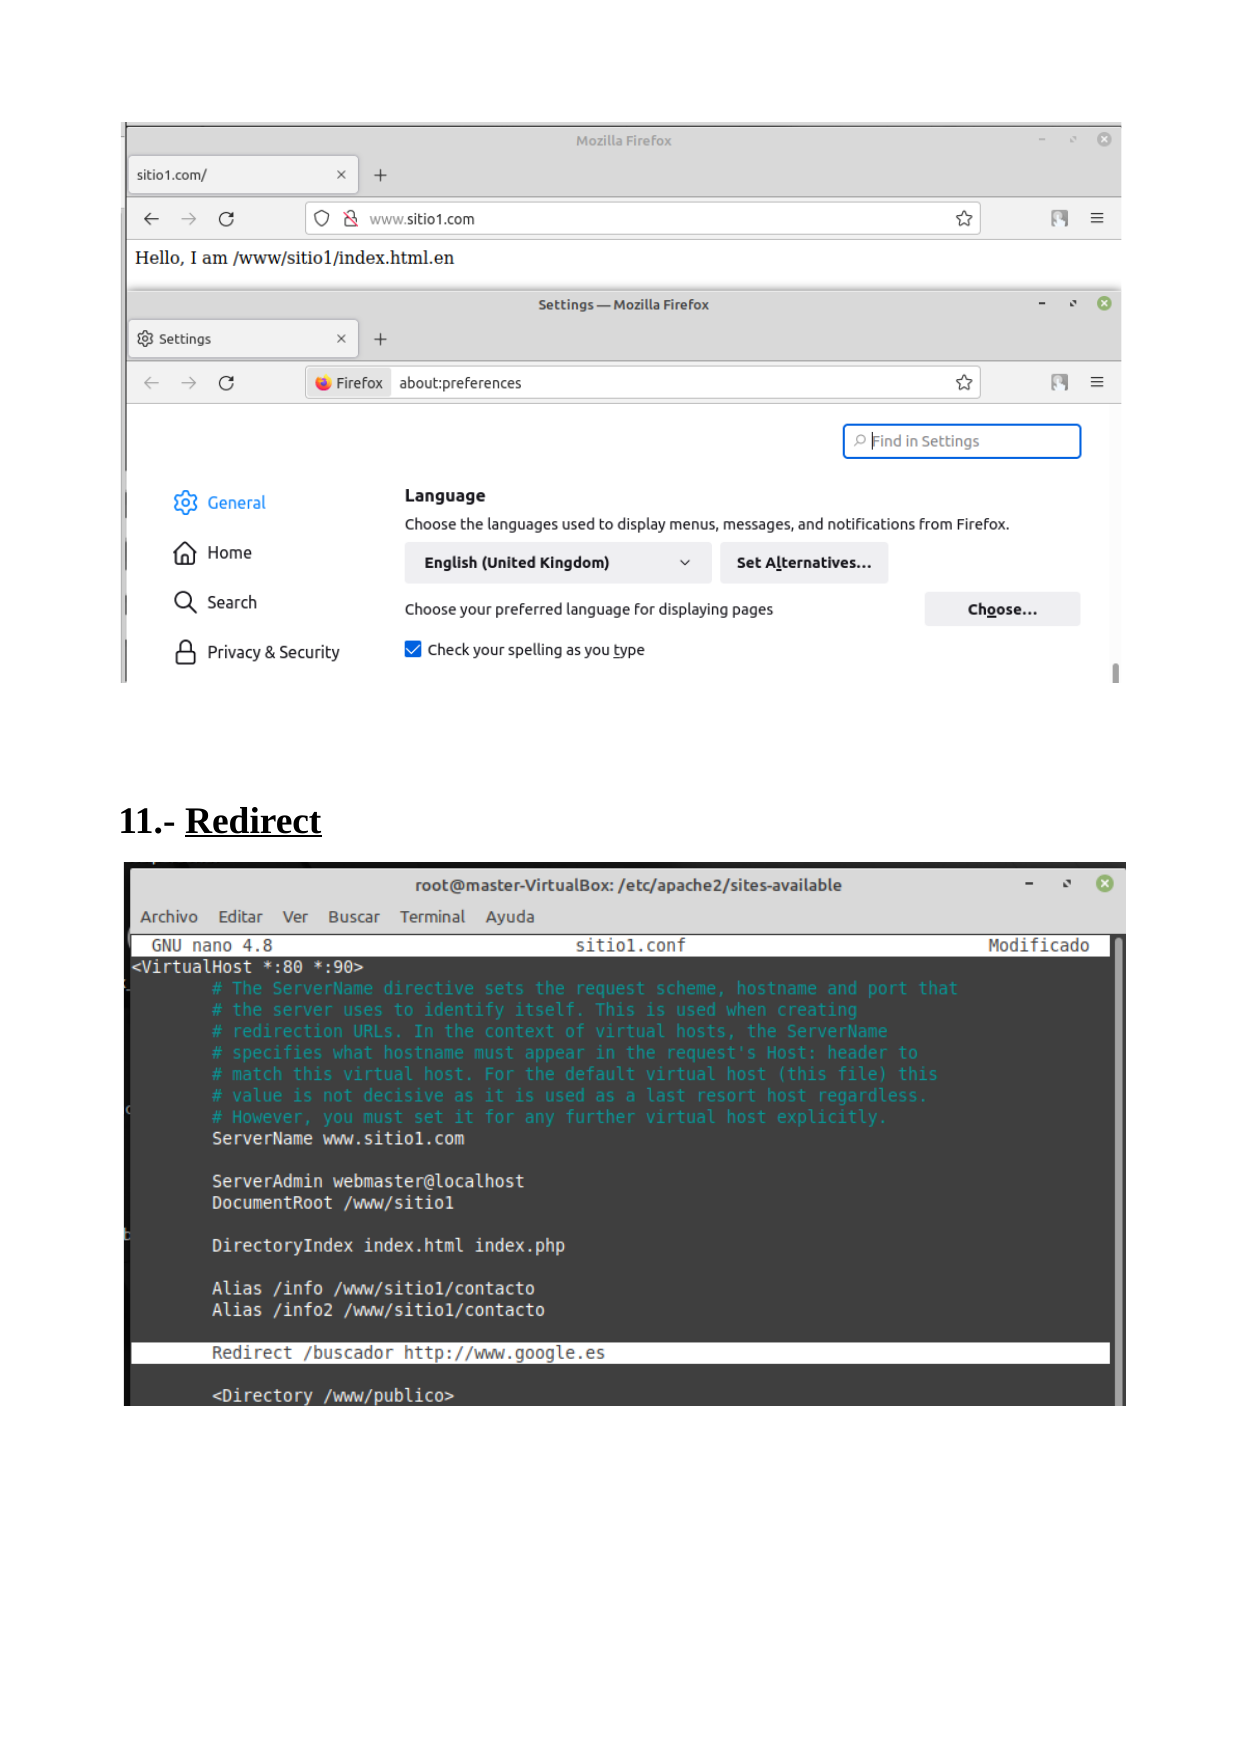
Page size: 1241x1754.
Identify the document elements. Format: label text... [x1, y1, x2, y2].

picture [965, 862, 1126, 1406]
text 11.- Redirect [118, 798, 1122, 841]
